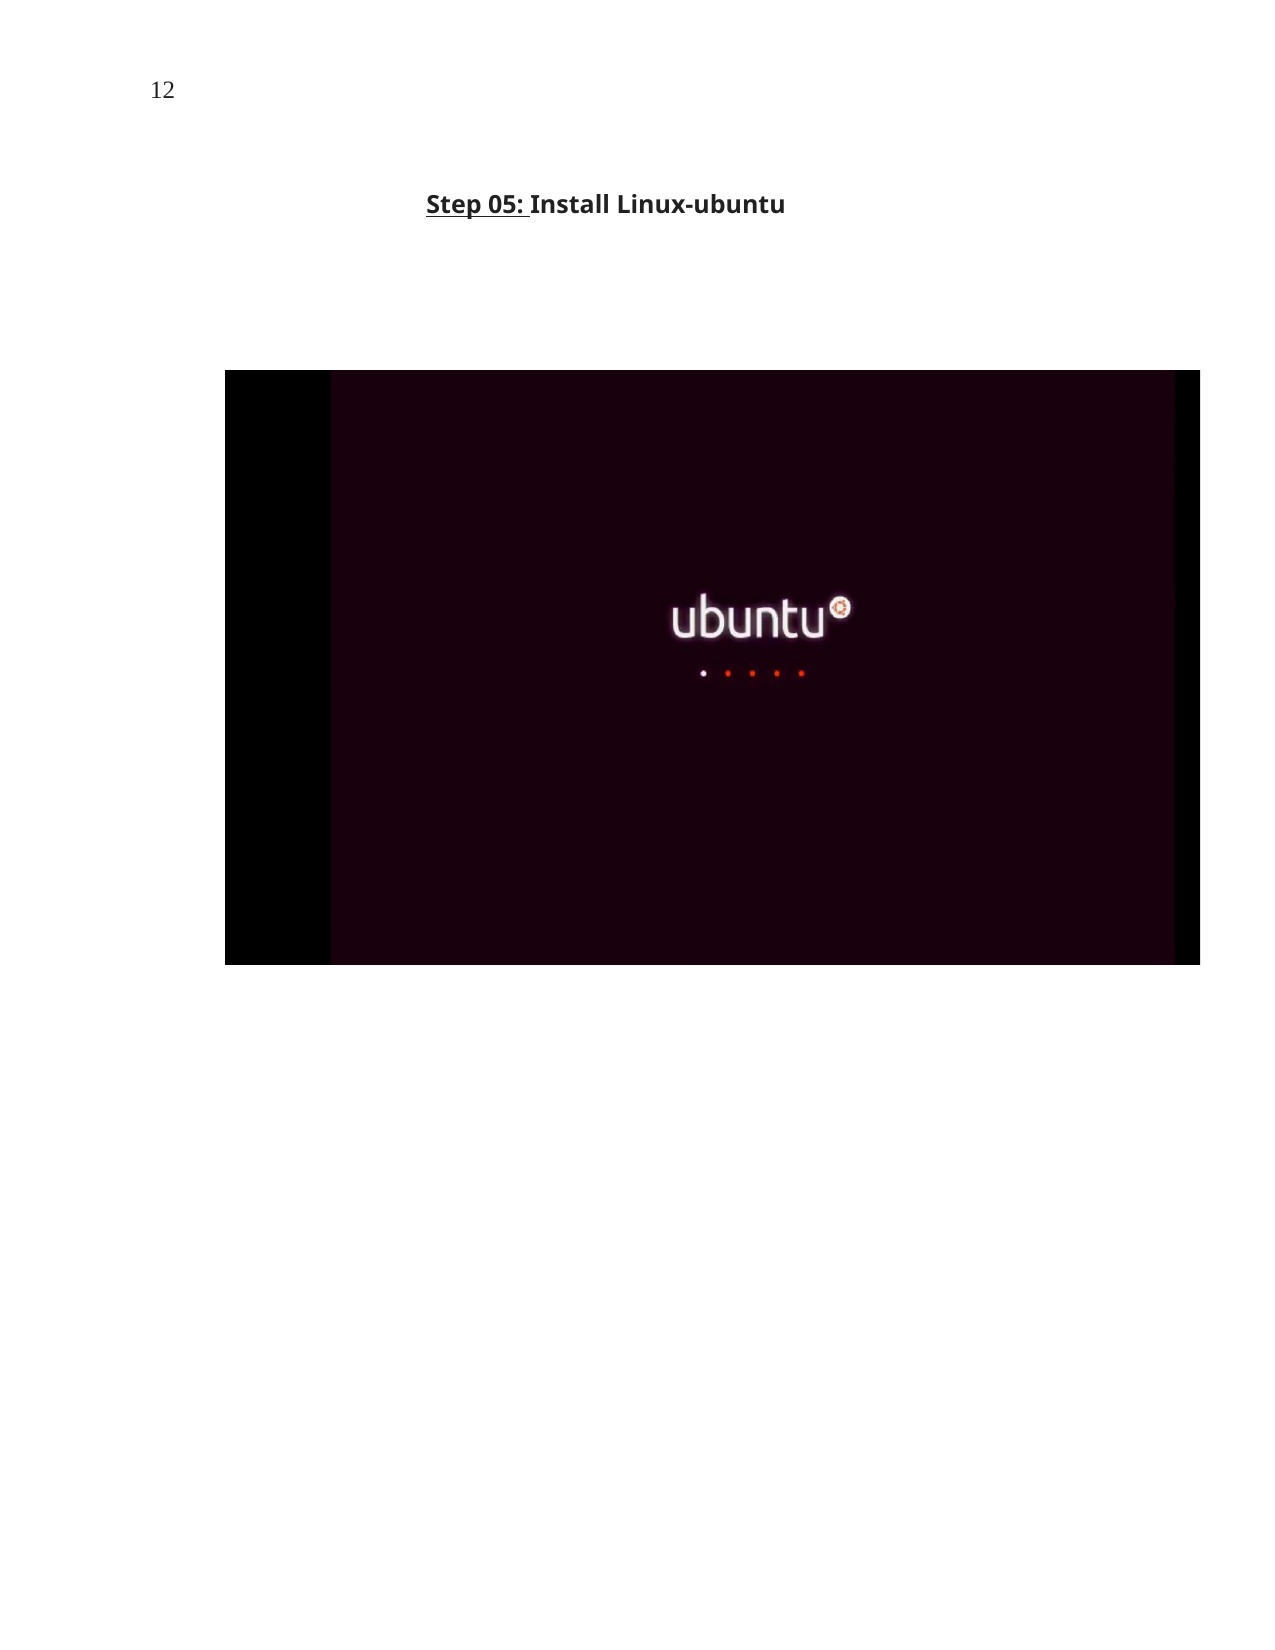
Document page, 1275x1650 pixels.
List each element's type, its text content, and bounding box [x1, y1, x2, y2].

picture [225, 370, 1200, 965]
list Step 05: Install Linux-ubuntu [225, 187, 1125, 221]
